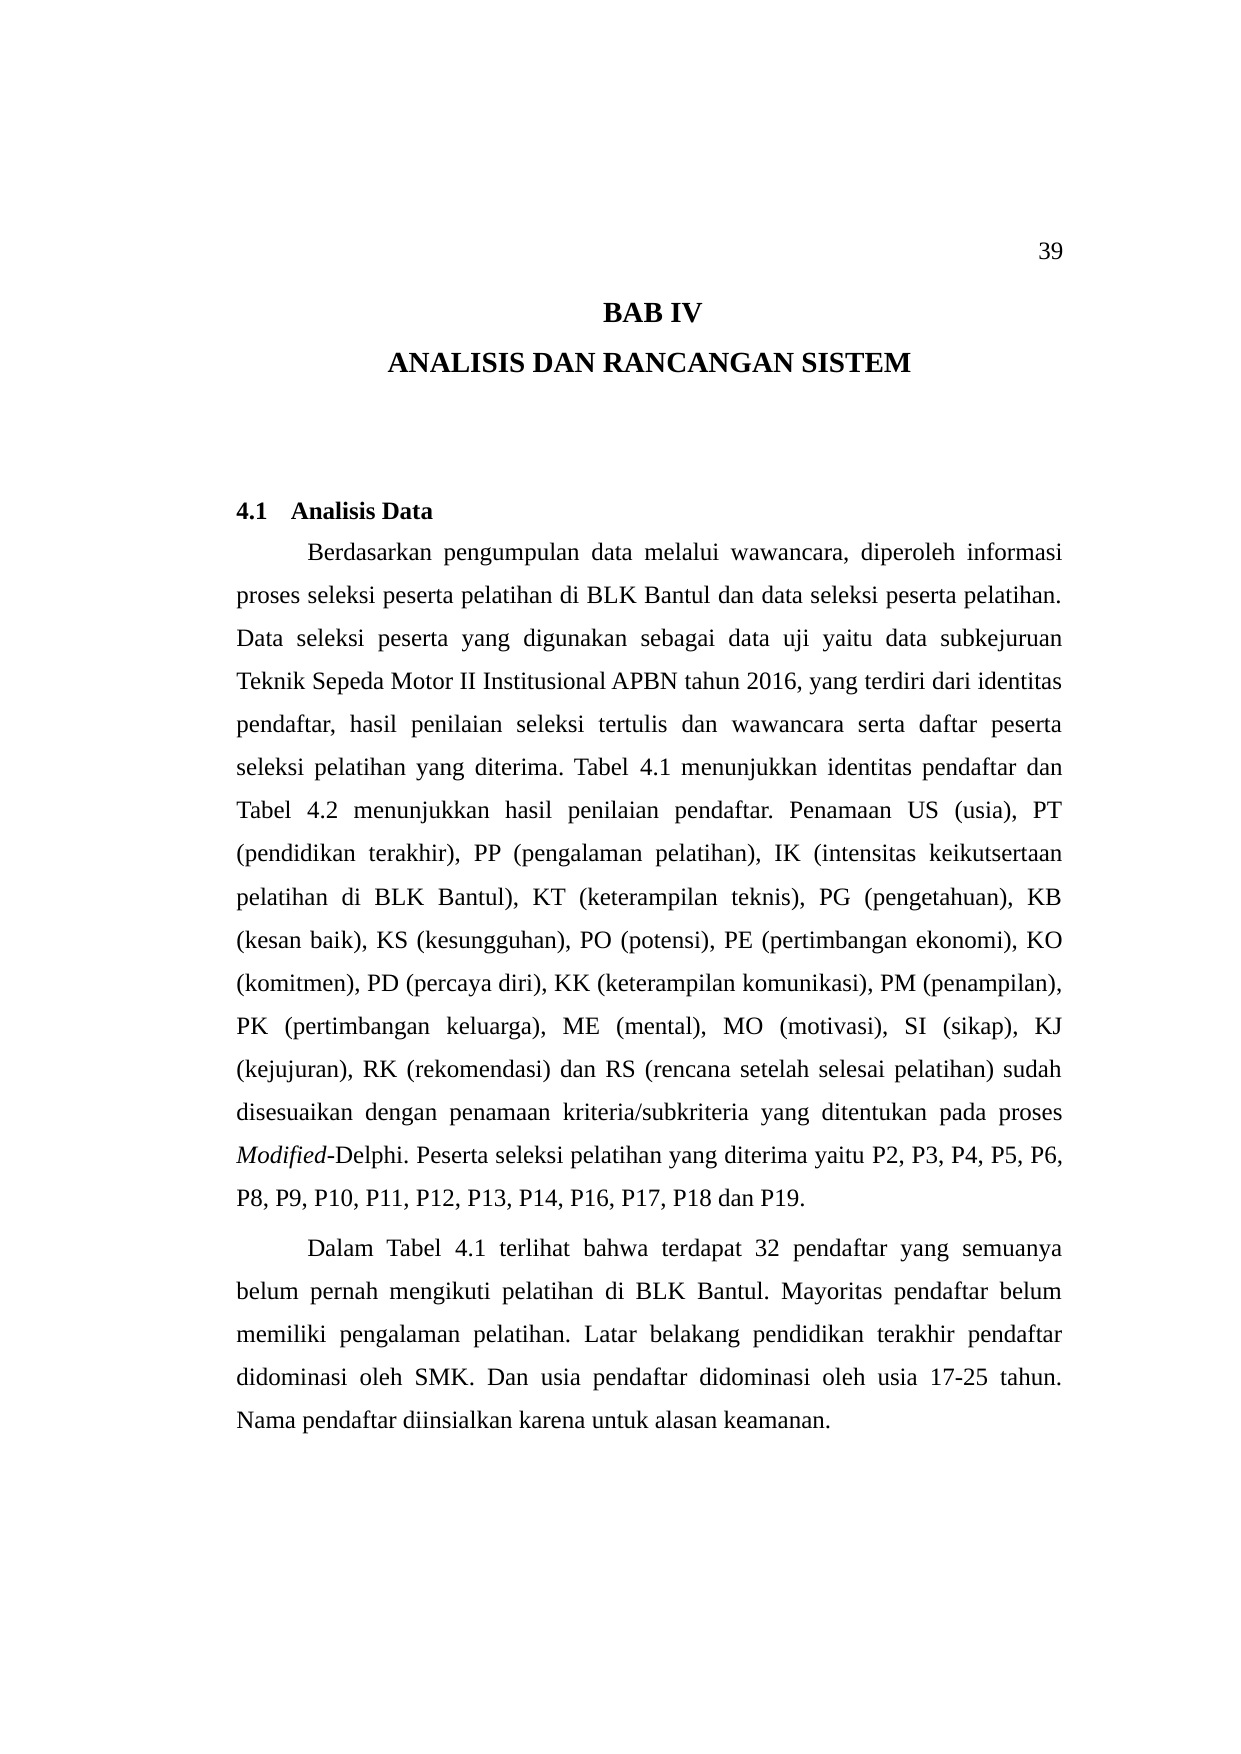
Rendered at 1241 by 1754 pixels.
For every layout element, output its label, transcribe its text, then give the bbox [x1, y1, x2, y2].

subtitle Analisis Data [236, 496, 1063, 525]
text Dalam Tabel 4.1 terlihat bahwa terdapat 32 pendaftar yang semuanya belum pernah mengikuti pelatihan di BLK Bantul. Mayoritas pendaftar belum memiliki pengalaman pelatihan. Latar belakang pendidikan terakhir pendaftar didominasi oleh SMK. Dan usia pendaftar didominasi oleh usia 17-25 tahun. Nama pendaftar diinsialkan karena untuk alasan keamanan. [236, 1233, 1063, 1434]
subtitle Bab IV ANALISIS DAN RANCANGAN SISTEM [236, 295, 1063, 379]
text Berdasarkan pengumpulan data melalui wawancara, diperoleh informasi proses seleksi peserta pelatihan di BLK Bantul dan data seleksi peserta pelatihan. Data seleksi peserta yang digunakan sebagai data uji yaitu data subkejuruan Teknik Sepeda Motor II Institusional APBN tahun 2016, yang terdiri dari identitas pendaftar, hasil penilaian seleksi tertulis dan wawancara serta daftar peserta seleksi pelatihan yang diterima. Tabel 4.1 menunjukkan identitas pendaftar dan Tabel 4.2 menunjukkan hasil penilaian pendaftar. Penamaan US (usia), PT (pendidikan terakhir), PP (pengalaman pelatihan), IK (intensitas keikutsertaan pelatihan di BLK Bantul), KT (keterampilan teknis), PG (pengetahuan), KB (kesan baik), KS (kesungguhan), PO (potensi), PE (pertimbangan ekonomi), KO (komitmen), PD (percaya diri), KK (keterampilan komunikasi), PM (penampilan), PK (pertimbangan keluarga), ME (mental), MO (motivasi), SI (sikap), KJ (kejujuran), RK (rekomendasi) dan RS (rencana setelah selesai pelatihan) sudah disesuaikan dengan penamaan kriteria/subkriteria yang ditentukan pada proses Modified-Delphi. Peserta seleksi pelatihan yang diterima yaitu P2, P3, P4, P5, P6, P8, P9, P10, P11, P12, P13, P14, P16, P17, P18 dan P19. [236, 537, 1063, 1212]
